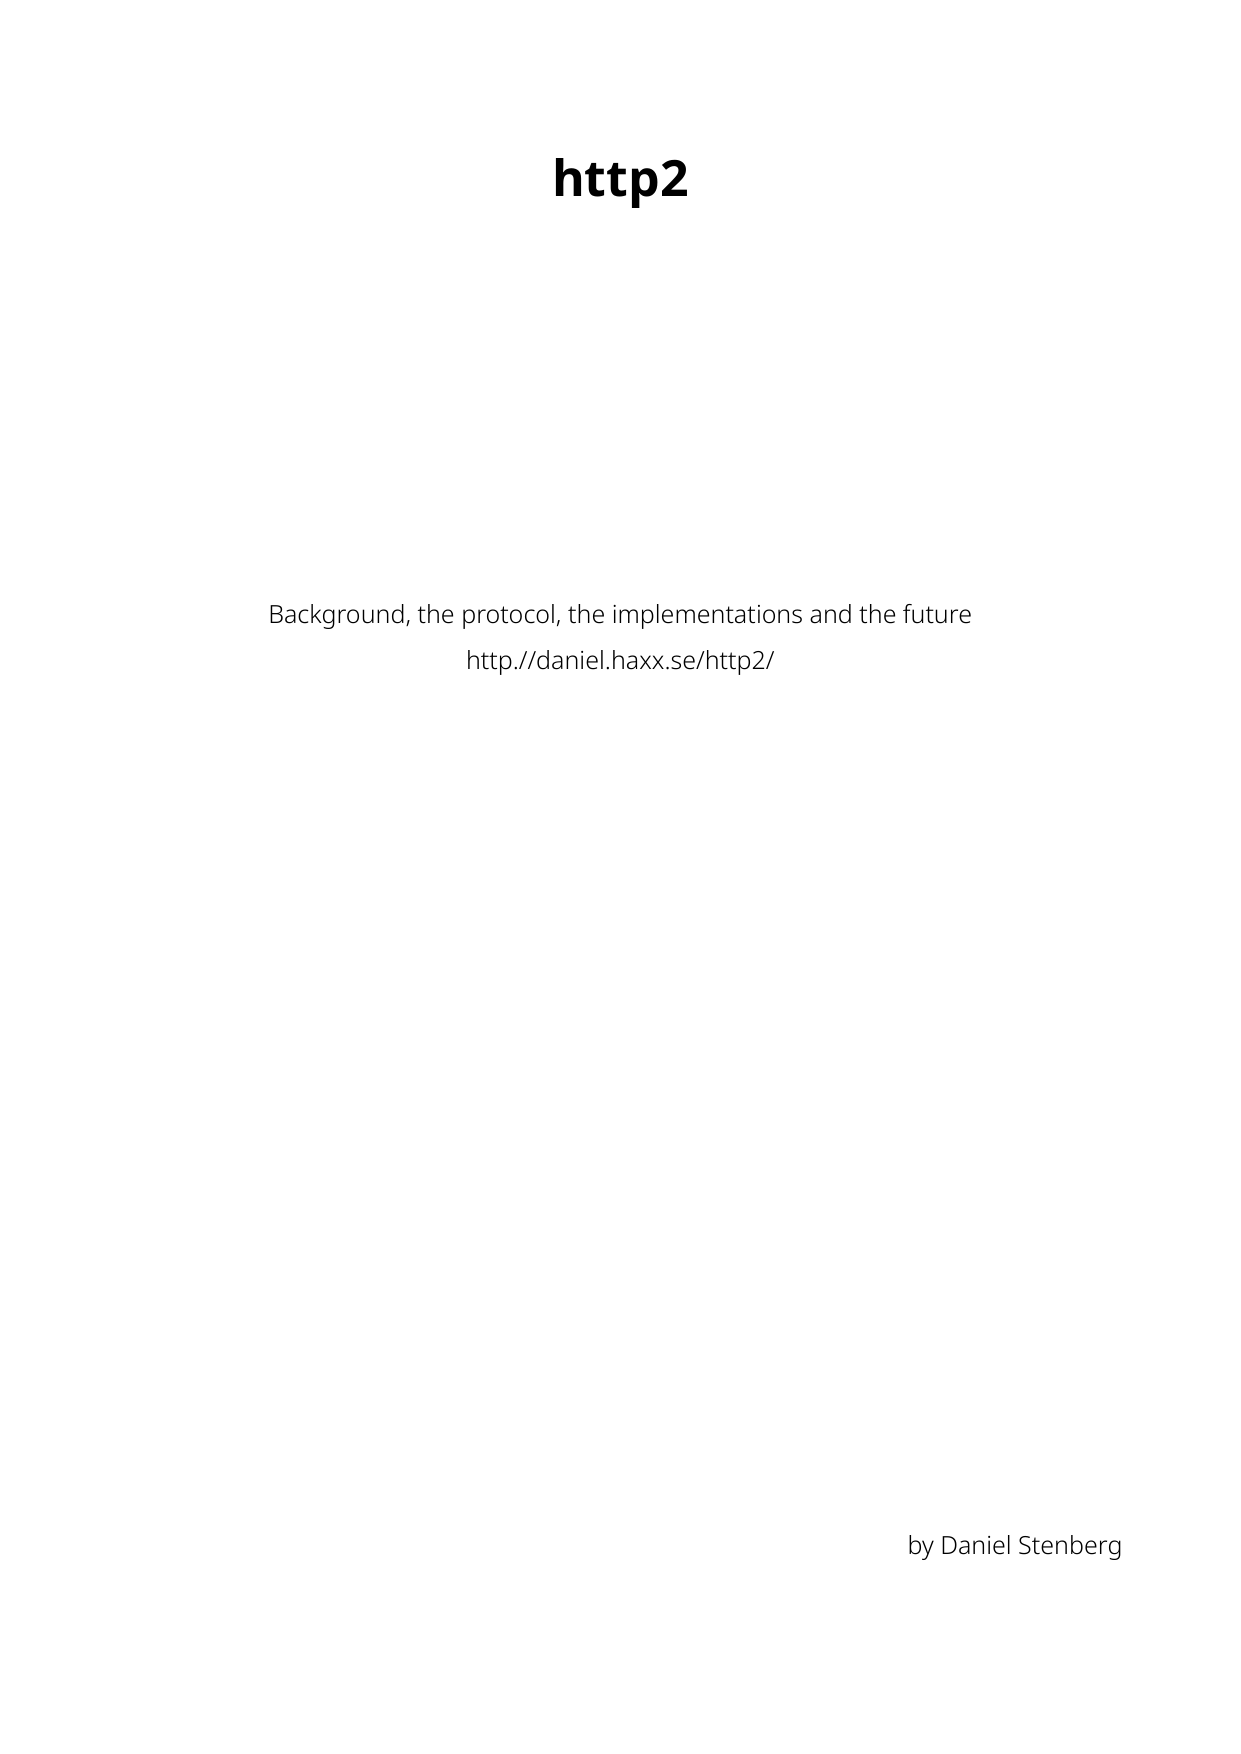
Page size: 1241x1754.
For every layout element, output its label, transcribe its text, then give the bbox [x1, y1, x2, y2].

text http.//daniel.haxx.se/http2/ [118, 643, 1122, 677]
title http2 [118, 143, 1122, 211]
text by Daniel Stenberg [118, 1527, 1122, 1562]
text Background, the protocol, the implementations and the future [118, 596, 1122, 630]
